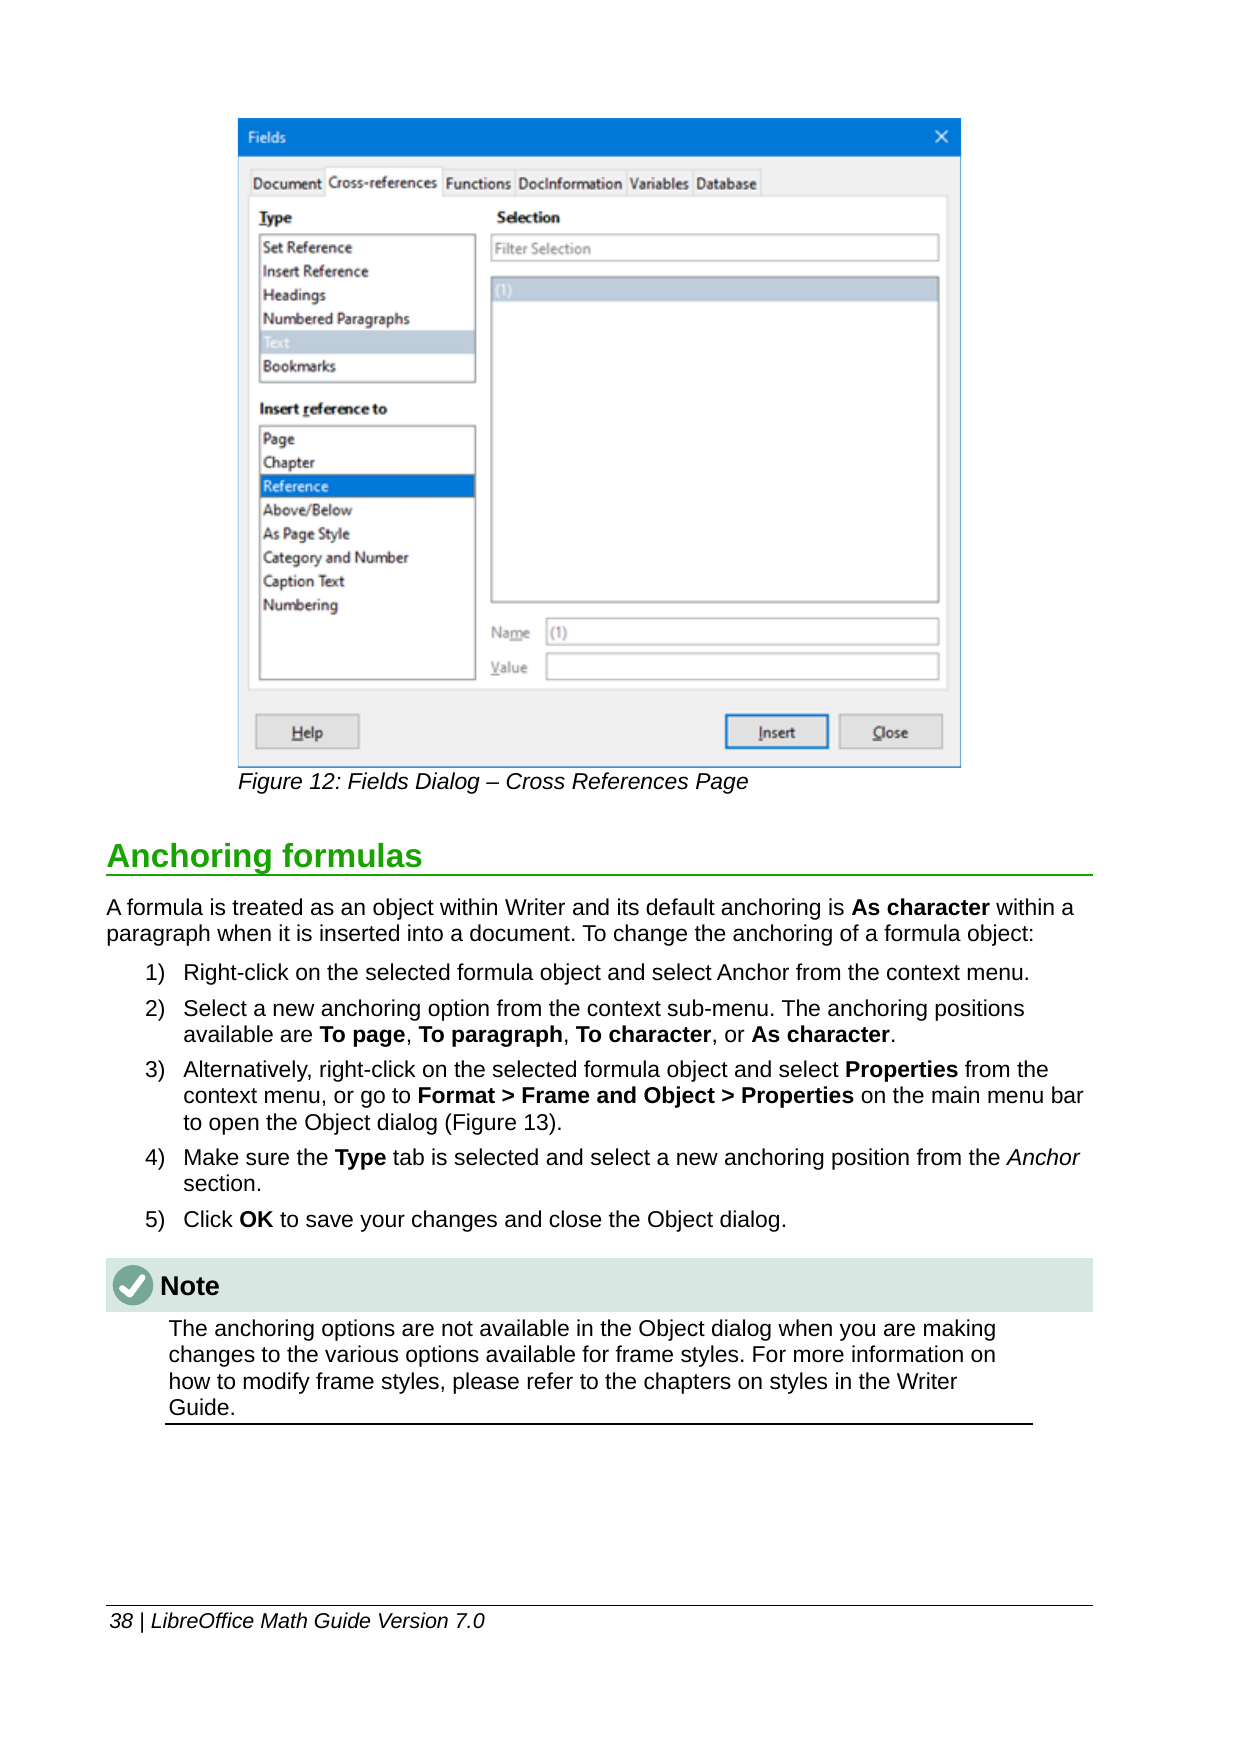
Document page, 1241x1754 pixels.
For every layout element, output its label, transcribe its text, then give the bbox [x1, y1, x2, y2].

list Make sure the Type tab is selected and select a new anchoring position from the Anchor section. [165, 1144, 1093, 1197]
text The anchoring options are not available in the Object dialog when you are making changes to the various options available for frame styles. For more information on how to modify frame styles, please refer to the chapters on styles in the Writer Guide. [165, 1312, 1033, 1423]
list Click OK to save your changes and close the Object dialog. [165, 1206, 1093, 1232]
list Alternatively, right-click on the selected formula object and select Properties from the context menu, or go to Format > Frame and Object > Properties on the main menu bar to open the Object dialog (Figure 13). [165, 1056, 1093, 1135]
list Select a new anchoring option from the context sub-menu. The anchoring positions available are To page, To paragraph, To character, or As character. [165, 994, 1093, 1047]
picture [237, 118, 962, 768]
text Figure 12: Fields Dialog – Cross References Page [238, 768, 961, 794]
subtitle Note [106, 1258, 1093, 1312]
text A formula is treated as an object within Writer and its default anchoring is As character within a paragraph when it is inserted into a document. To change the anchoring of a formula object: [106, 894, 1093, 947]
subtitle Anchoring formulas [106, 836, 1093, 874]
list Right-click on the selected formula object and select Anchor from the context menu. [165, 959, 1093, 986]
